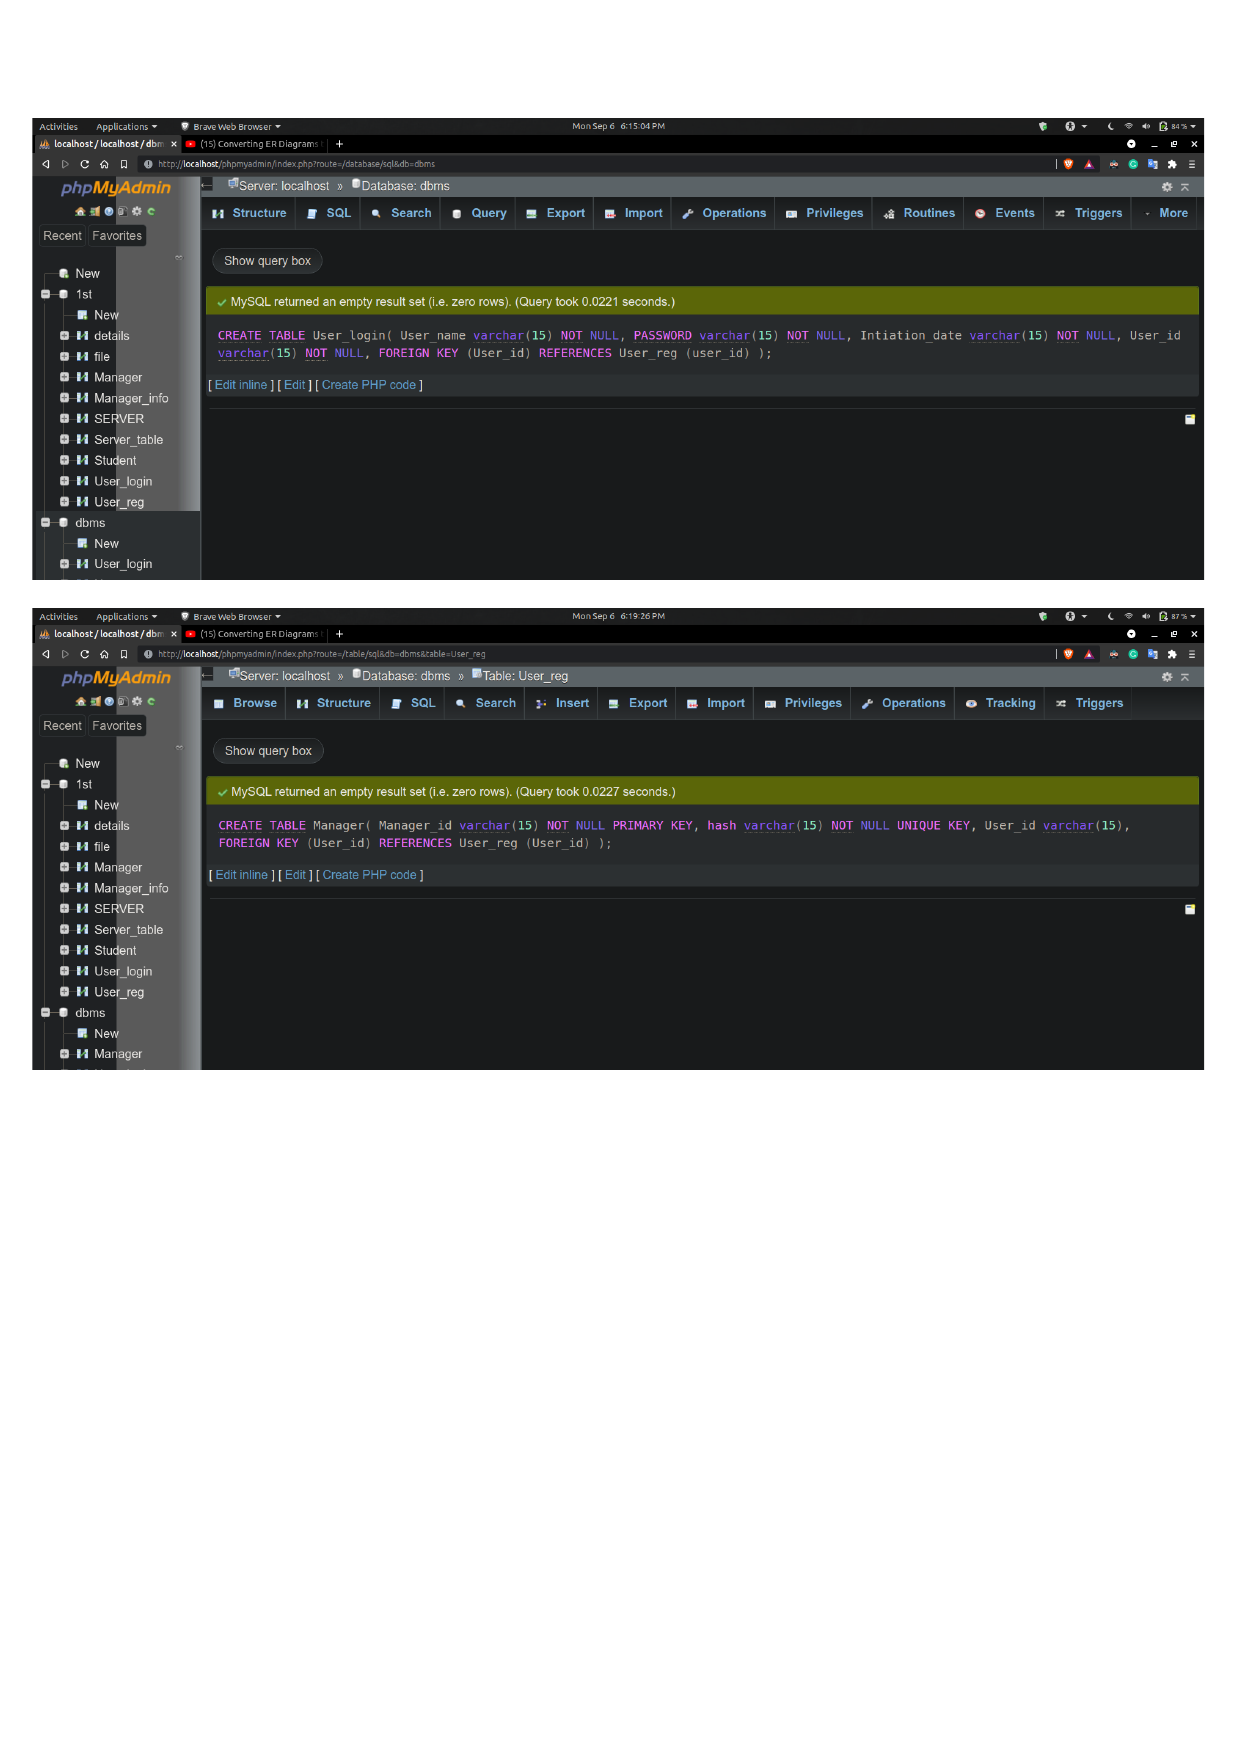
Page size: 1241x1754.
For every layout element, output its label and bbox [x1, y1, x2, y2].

picture [32, 118, 1205, 580]
picture [32, 608, 1205, 1070]
